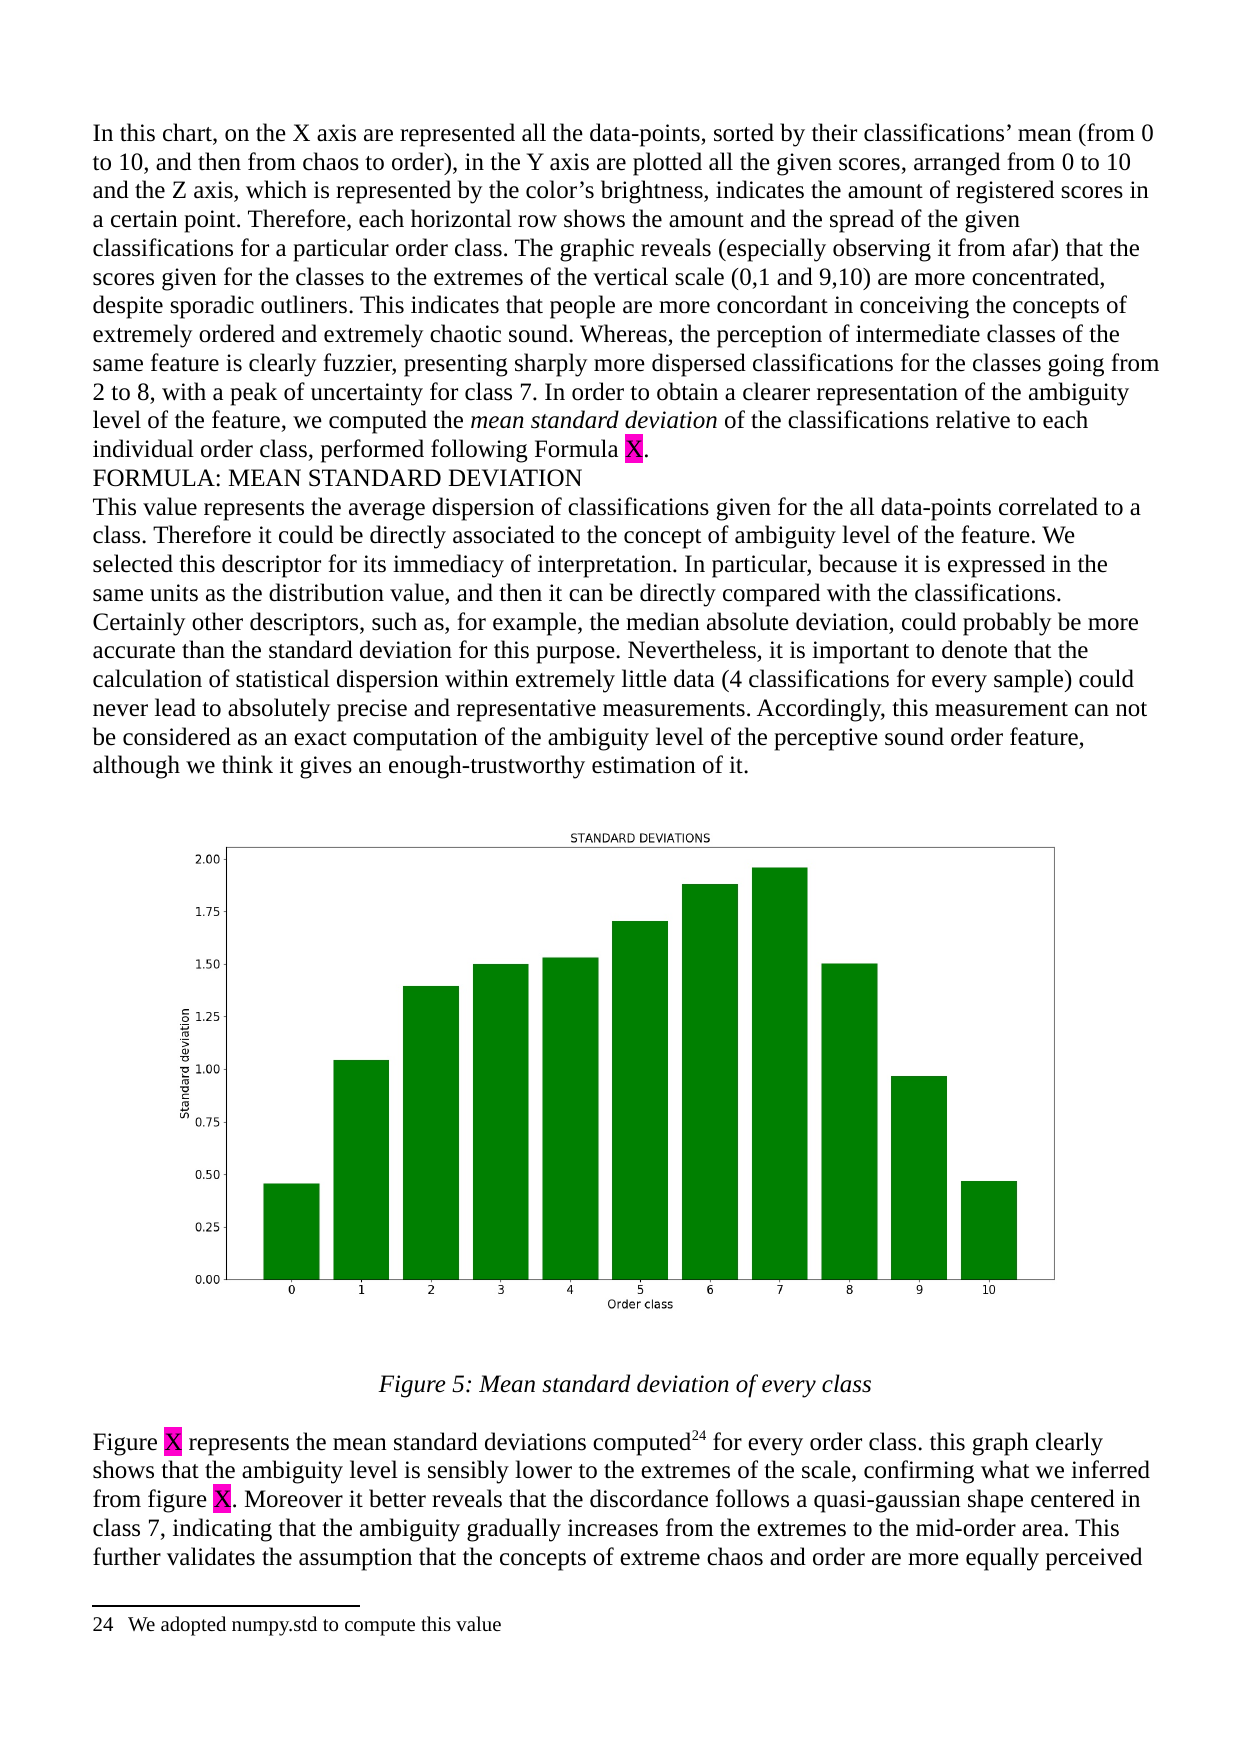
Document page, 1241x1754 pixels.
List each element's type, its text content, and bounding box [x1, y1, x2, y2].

text In this chart, on the X axis are represented all the data-points, sorted by their classifications’ mean (from 0 to 10, and then from chaos to order), in the Y axis are plotted all the given scores, arranged from 0 to 10 and the Z axis, which is represented by the color’s brightness, indicates the amount of registered scores in a certain point. Therefore, each horizontal row shows the amount and the spread of the given classifications for a particular order class. The graphic reveals (especially observing it from afar) that the scores given for the classes to the extremes of the vertical scale (0,1 and 9,10) are more concentrated, despite sporadic outliners. This indicates that people are more concordant in conceiving the concepts of extremely ordered and extremely chaotic sound. Whereas, the perception of intermediate classes of the same feature is clearly fuzzier, presenting sharply more dispersed classifications for the classes going from 2 to 8, with a peak of uncertainty for class 7. In order to obtain a clearer representation of the ambiguity level of the feature, we computed the mean standard deviation of the classifications relative to each individual order class, performed following Formula X. [92, 118, 1160, 463]
text We adopted numpy.std to compute this value [92, 1612, 1160, 1636]
text This value represents the average dispersion of classifications given for the all data-points correlated to a class. Therefore it could be directly associated to the concept of ambiguity level of the feature. We selected this descriptor for its immediacy of interpretation. In particular, because it is expressed in the same units as the distribution value, and then it can be directly compared with the classifications. Certainly other descriptors, such as, for example, the median absolute deviation, could probably be more accurate than the standard deviation for this purpose. Nevertheless, it is important to denote that the calculation of statistical dispersion within extremely little data (4 classifications for every sample) could never lead to absolutely precise and representative measurements. Accordingly, this measurement can not be considered as an exact computation of the ambiguity level of the perceptive sound order feature, although we think it gives an enough-trustworthy estimation of it. [92, 492, 1160, 779]
text FORMULA: MEAN STANDARD DEVIATION [92, 463, 1160, 492]
picture [92, 779, 1161, 1341]
text Figure X represents the mean standard deviations computed for every order class. this graph clearly shows that the ambiguity level is sensibly lower to the extremes of the scale, confirming what we inferred from figure X. Moreover it better reveals that the discordance follows a quasi-gaussian shape centered in class 7, indicating that the ambiguity gradually increases from the extremes to the mid-order area. This further validates the assumption that the concepts of extreme chaos and order are more equally perceived [92, 1427, 1160, 1571]
text Figure 5: Mean standard deviation of every class [92, 1341, 1160, 1398]
